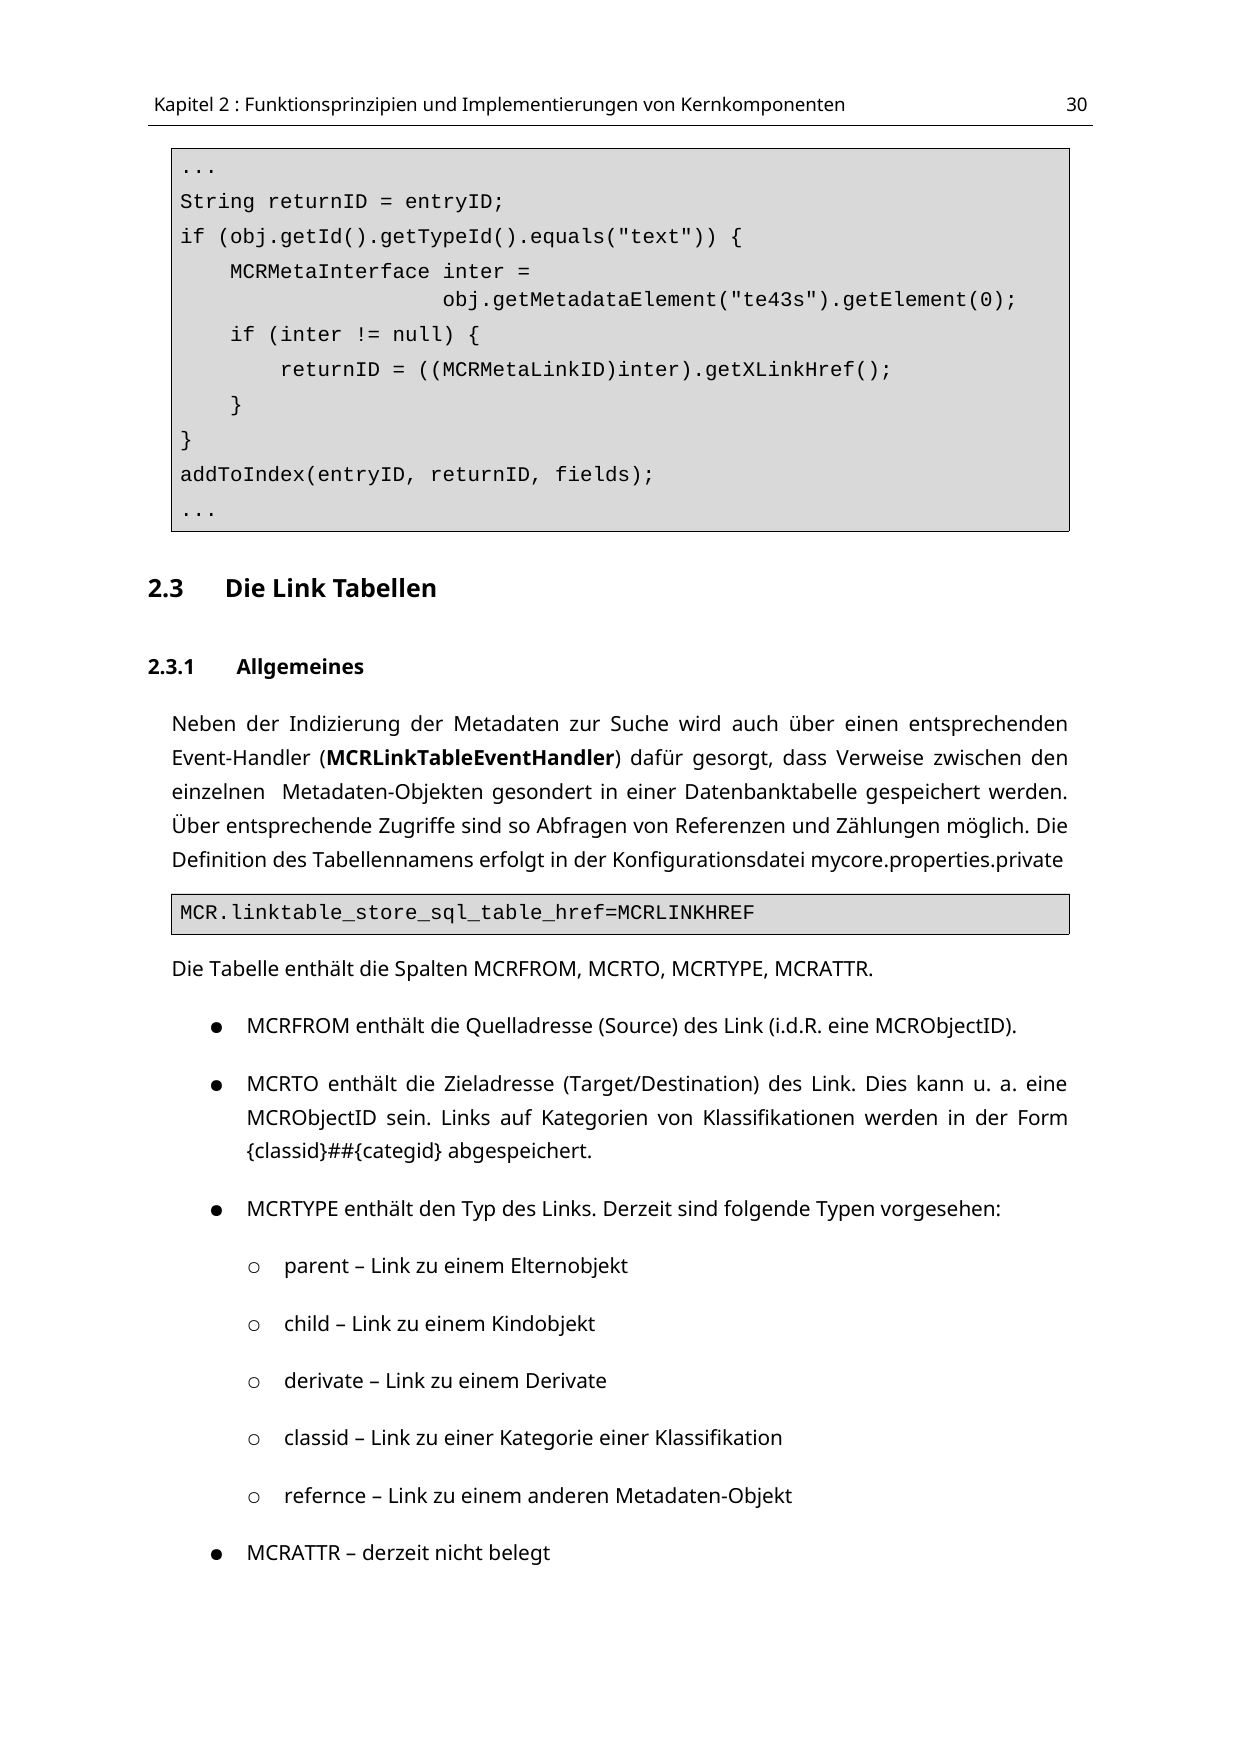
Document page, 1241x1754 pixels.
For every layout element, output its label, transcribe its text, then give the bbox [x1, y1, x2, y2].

text addToIndex(entryID, returnID, fields); [172, 456, 1069, 488]
list parent – Link zu einem Elternobjekt [246, 1251, 1069, 1279]
text MCR.linktable_store_sql_table_href=MCRLINKHREF [172, 895, 1069, 934]
subtitle Allgemeines [148, 652, 1092, 680]
list refernce – Link zu einem anderen Metadaten-Objekt [246, 1481, 1069, 1509]
text returnID = ((MCRMetaLinkID)inter).getXLinkHref(); [172, 351, 1069, 383]
list MCRATTR – derzeit nicht belegt [209, 1538, 1069, 1567]
text String returnID = entryID; [172, 183, 1069, 214]
text Neben der Indizierung der Metadaten zur Suche wird auch über einen entsprechenden Event-Handler (MCRLinkTableEventHandler) dafür gesorgt, dass Verweise zwischen den einzelnen Metadaten-Objekten gesondert in einer Datenbanktabelle gespeichert werden. Über entsprechende Zugriffe sind so Abfragen von Referenzen und Zählungen möglich. Die Definition des Tabellennamens erfolgt in der Konfigurationsdatei mycore.properties.private [171, 709, 1069, 873]
text MCRMetaInterface inter = obj.getMetadataElement("te43s").getElement(0); [172, 253, 1069, 313]
text } [172, 386, 1069, 418]
text if (inter != null) { [172, 316, 1069, 348]
text } [172, 421, 1069, 453]
list MCRTYPE enthält den Typ des Links. Derzeit sind folgende Typen vorgesehen: [209, 1194, 1069, 1222]
text Die Tabelle enthält die Spalten MCRFROM, MCRTO, MCRTYPE, MCRATTR. [171, 954, 1069, 982]
text ... [172, 149, 1069, 179]
list MCRTO enthält die Zieladresse (Target/Destination) des Link. Dies kann u. a. eine MCRObjectID sein. Links auf Kategorien von Klassifikationen werden in der Form {classid}##{categid} abgespeichert. [209, 1069, 1069, 1165]
list classid – Link zu einer Kategorie einer Klassifikation [246, 1423, 1069, 1452]
text ... [172, 491, 1069, 531]
list MCRFROM enthält die Quelladresse (Source) des Link (i.d.R. eine MCRObjectID). [209, 1011, 1069, 1040]
subtitle Die Link Tabellen [148, 570, 1092, 604]
list child – Link zu einem Kindobjekt [246, 1309, 1069, 1337]
list derivate – Link zu einem Derivate [246, 1366, 1069, 1394]
text if (obj.getId().getTypeId().equals("text")) { [172, 218, 1069, 249]
